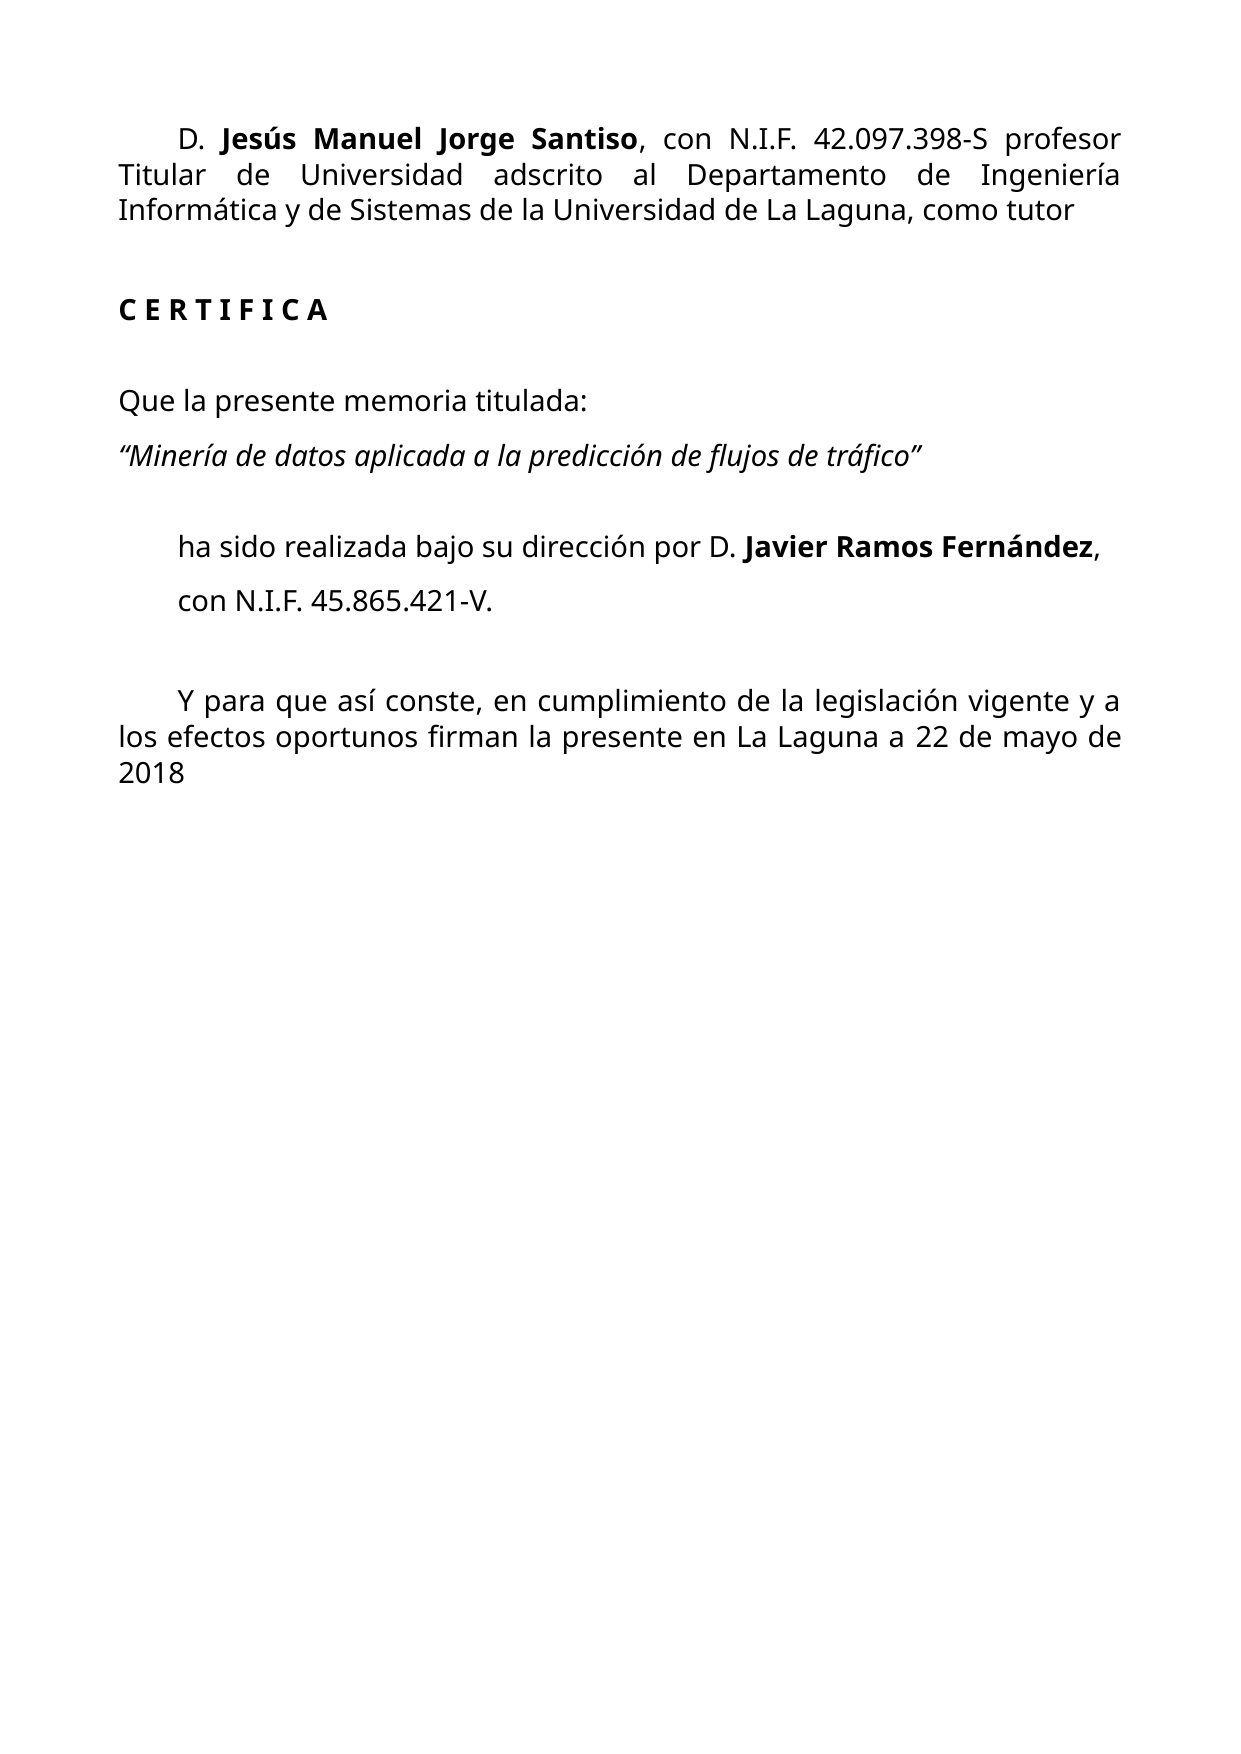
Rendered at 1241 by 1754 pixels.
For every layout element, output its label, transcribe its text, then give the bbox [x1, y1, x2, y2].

text C E R T I F I C A [118, 289, 1122, 329]
text ha sido realizada bajo su dirección por D. Javier Ramos Fernández, [118, 526, 1122, 566]
text “Minería de datos aplicada a la predicción de flujos de tráfico” [118, 435, 1122, 475]
text D. Jesús Manuel Jorge Santiso, con N.I.F. 42.097.398-S profesor Titular de Universidad adscrito al Departamento de Ingeniería Informática y de Sistemas de la Universidad de La Laguna, como tutor [118, 118, 1122, 229]
text Y para que así conste, en cumplimiento de la legislación vigente y a los efectos oportunos firman la presente en La Laguna a 22 de mayo de 2018 [118, 680, 1122, 792]
text con N.I.F. 45.865.421-V. [118, 581, 1122, 620]
text Que la presente memoria titulada: [118, 381, 1122, 420]
